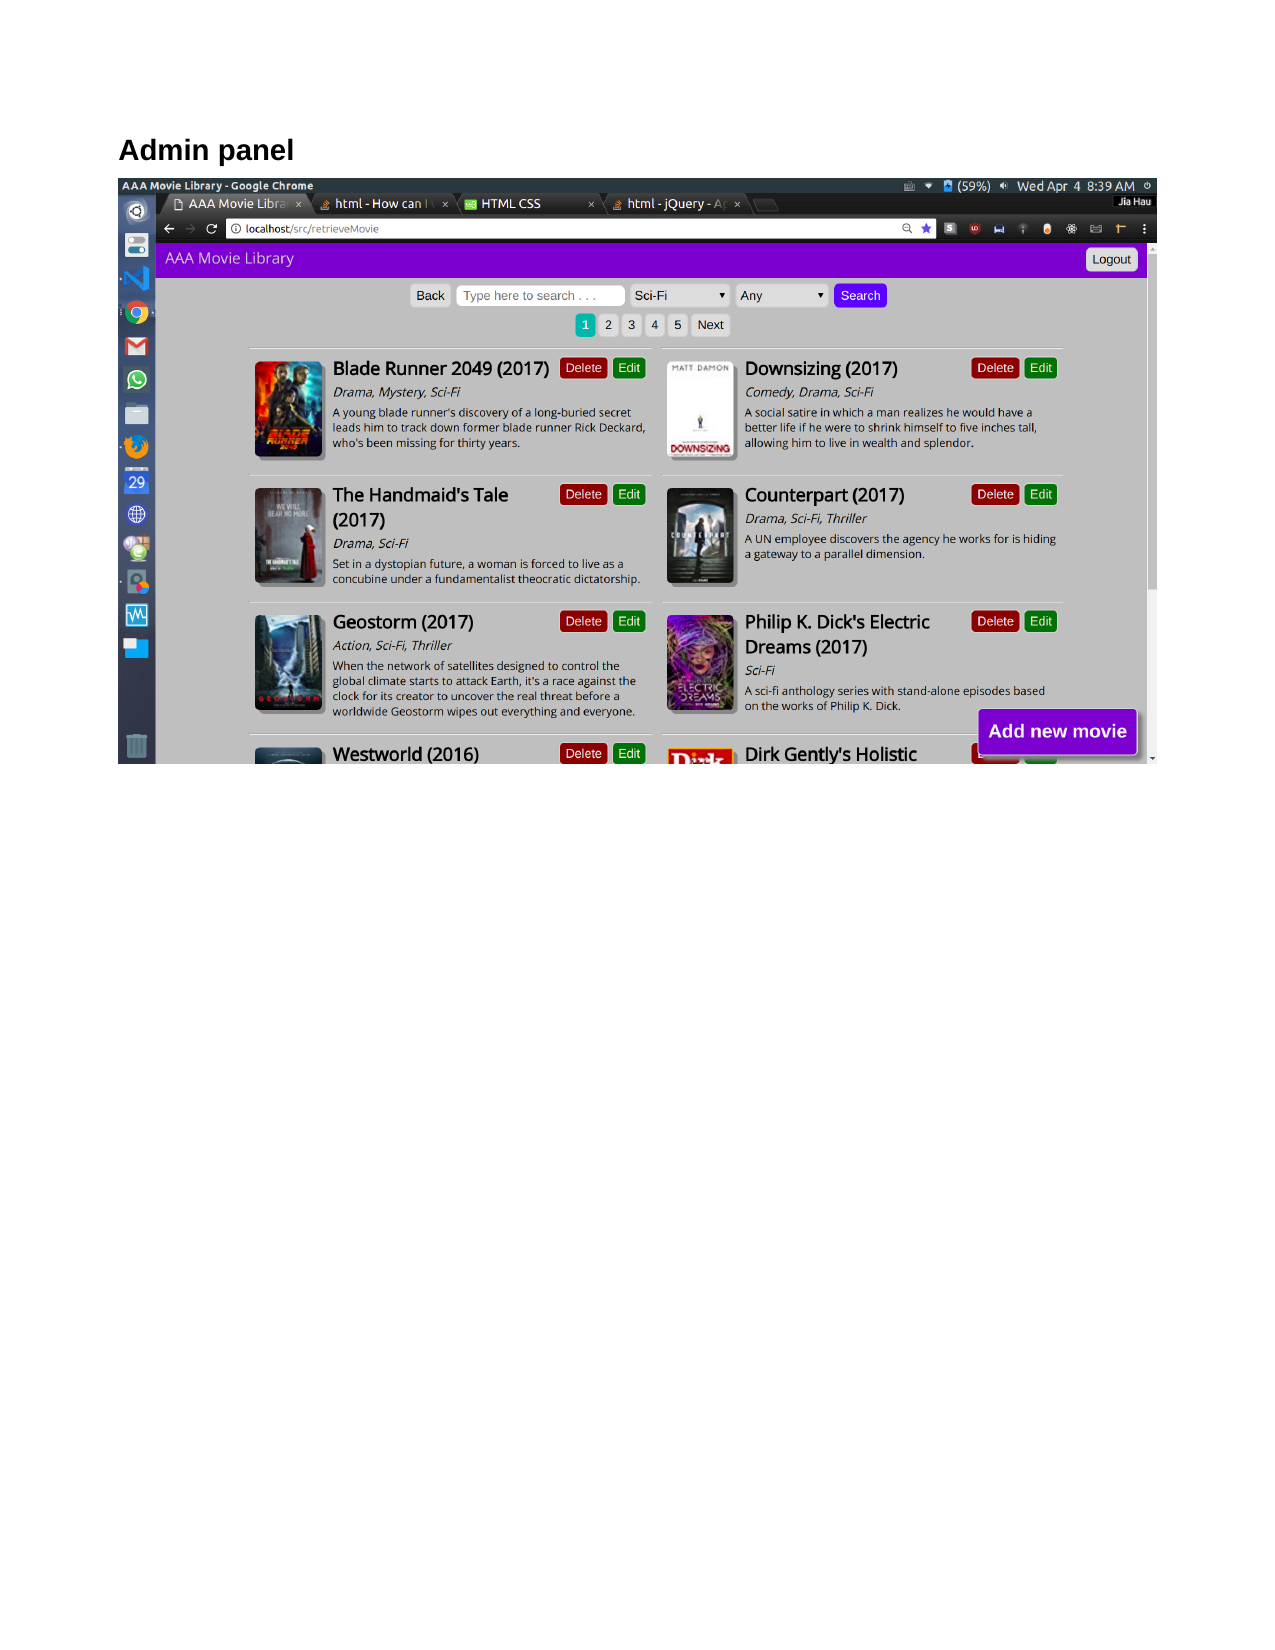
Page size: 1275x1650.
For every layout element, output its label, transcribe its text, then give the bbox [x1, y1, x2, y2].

picture [118, 178, 1157, 764]
subtitle Admin panel [118, 133, 1157, 166]
